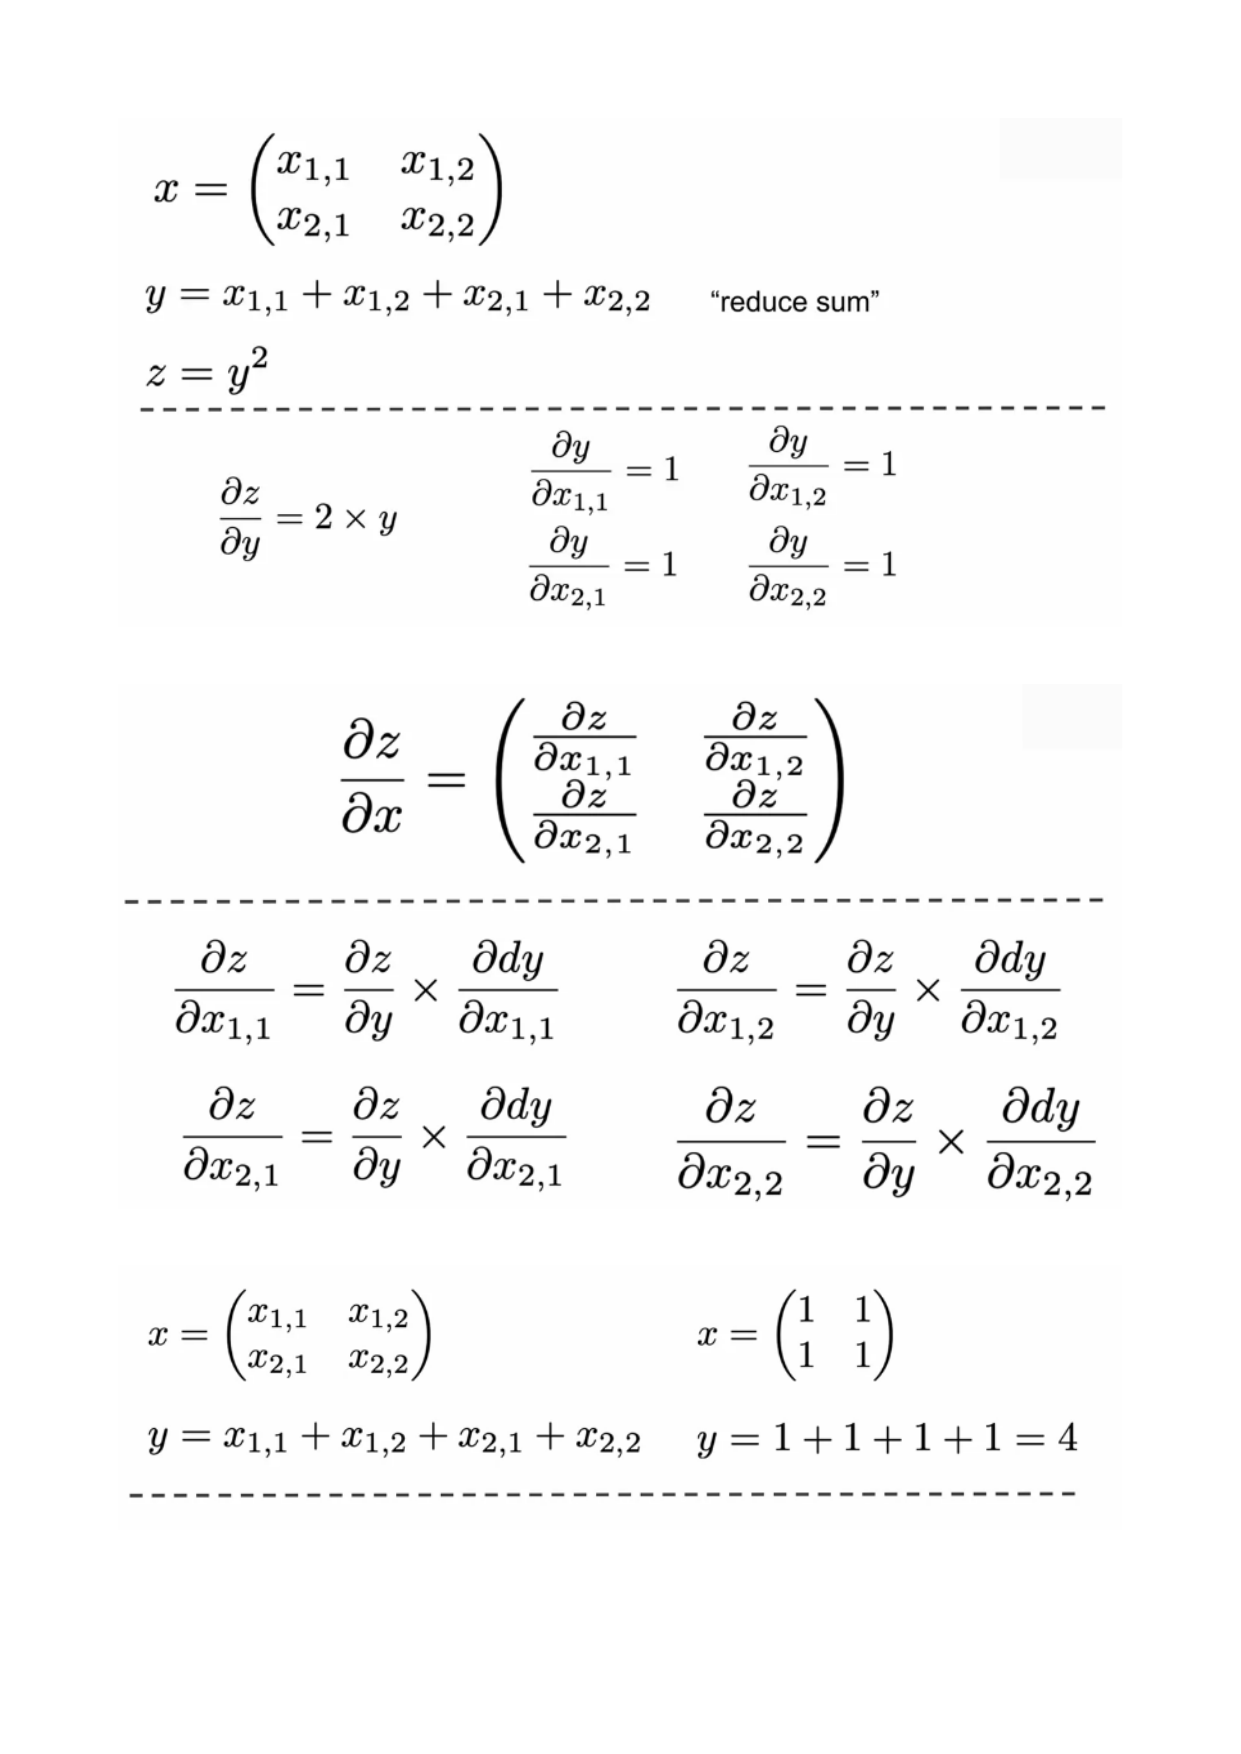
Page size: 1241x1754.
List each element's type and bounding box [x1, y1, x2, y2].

picture [118, 684, 1123, 1209]
picture [118, 1265, 1123, 1530]
picture [118, 118, 1123, 627]
